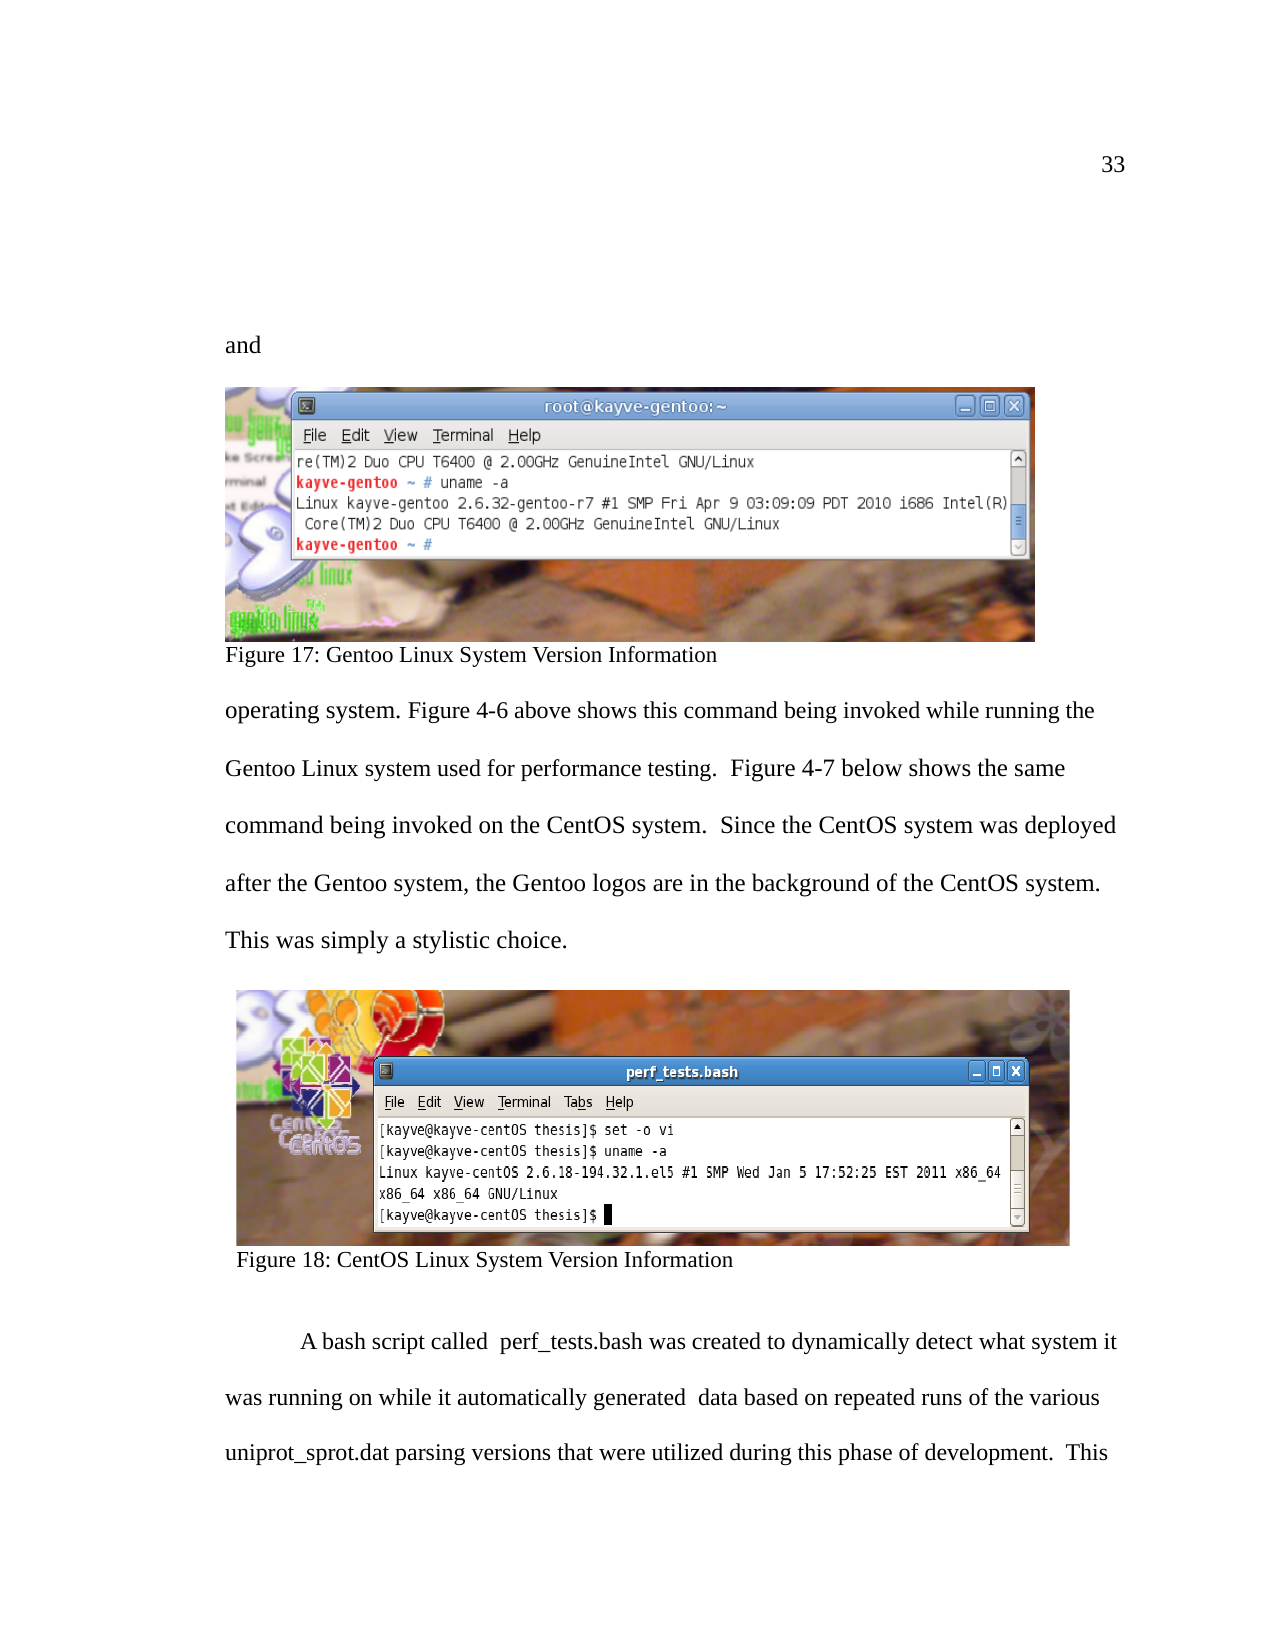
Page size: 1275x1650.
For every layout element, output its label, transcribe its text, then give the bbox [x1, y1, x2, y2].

text operating system. Figure 4-6 above shows this command being invoked while running the Gentoo Linux system used for performance testing. Figure 4-7 below shows the same command being invoked on the CentOS system. Since the CentOS system was deployed after the Gentoo system, the Gentoo logos are in the background of the CentOS system. This was simply a stylistic choice. [225, 695, 1125, 954]
picture [225, 387, 1035, 642]
text and [225, 330, 1125, 359]
text Figure 17: Gentoo Linux System Version Information [225, 642, 1035, 667]
text A bash script called perf_tests.bash was created to dynamically detect what system it was running on while it automatically generated data based on repeated runs of the various uniprot_sprot.dat parsing versions that were utilized during this phase of development. This [225, 1327, 1125, 1465]
picture [236, 990, 1070, 1246]
text Figure 18: CentOS Linux System Version Information [236, 1246, 1070, 1272]
